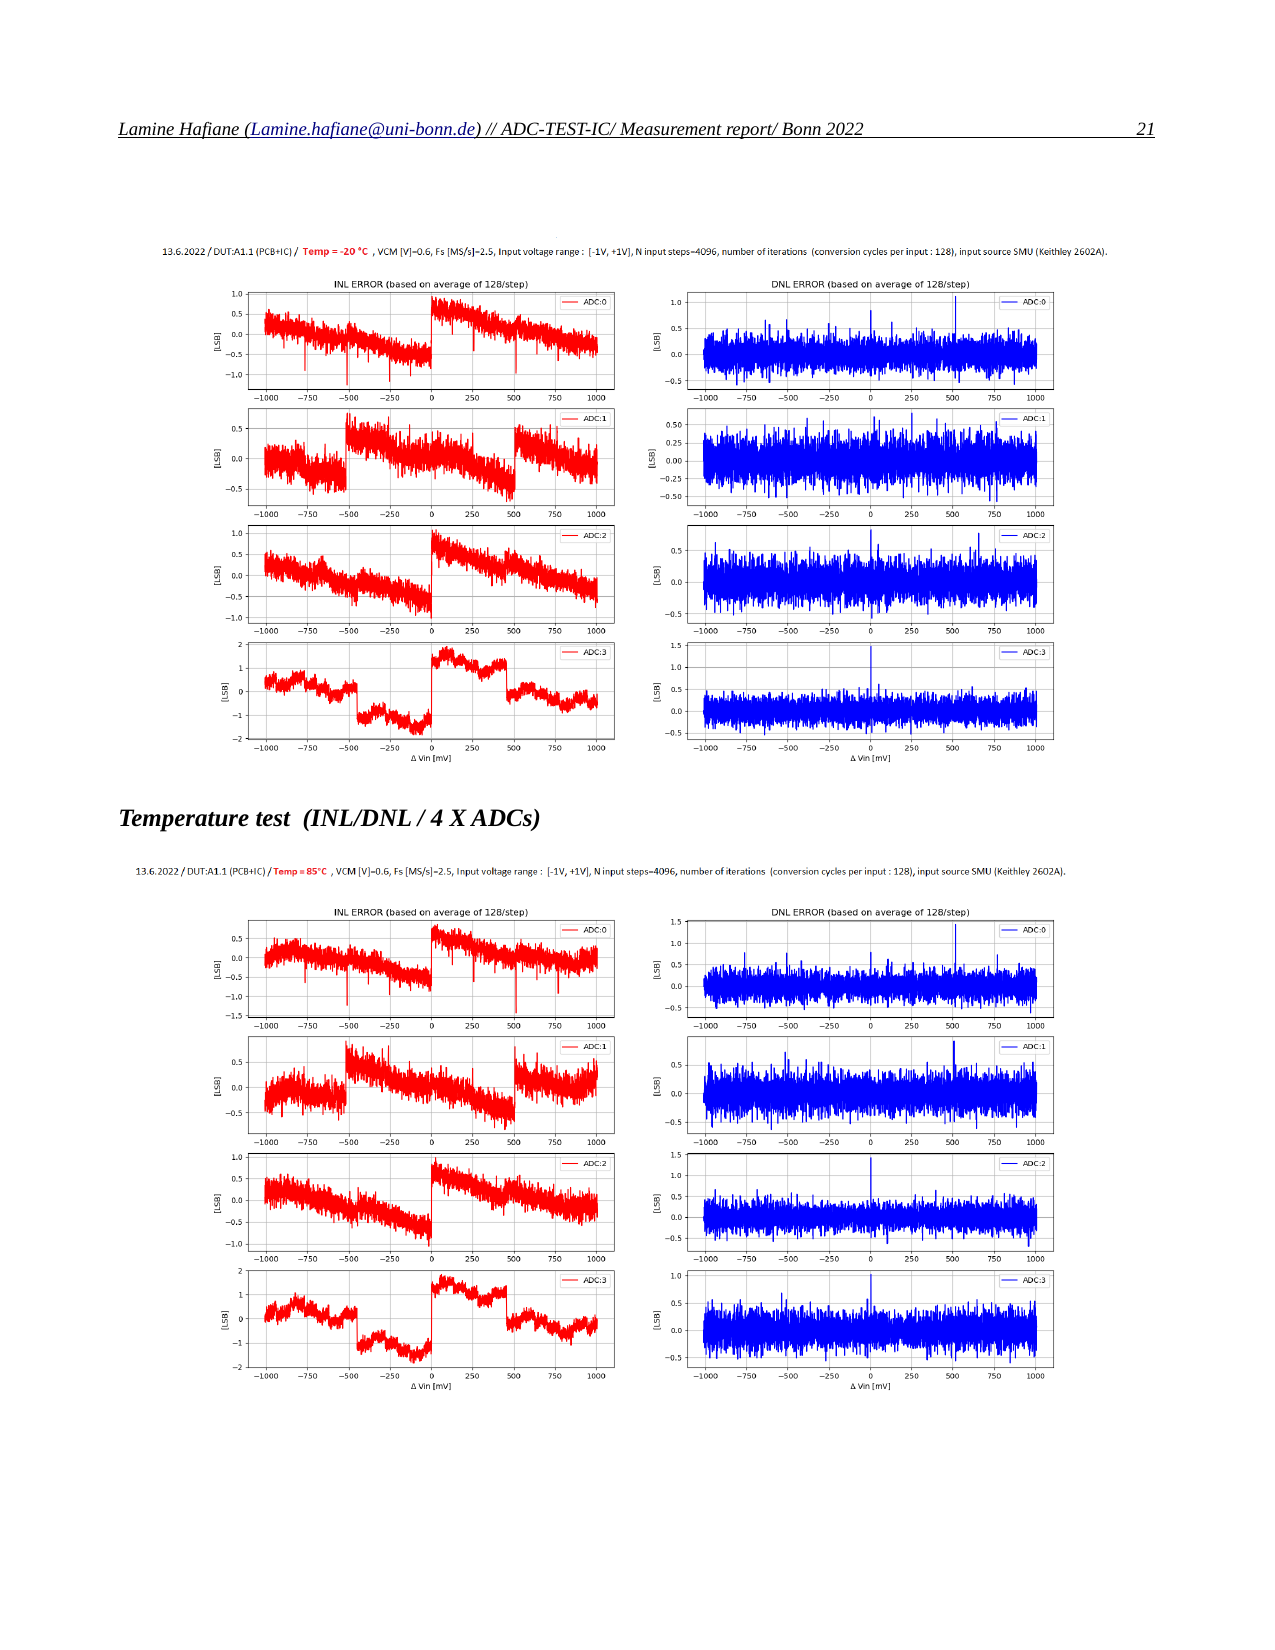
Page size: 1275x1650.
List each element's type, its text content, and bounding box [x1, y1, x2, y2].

picture [118, 222, 1157, 803]
picture [118, 850, 1157, 1431]
text [118, 198, 1157, 222]
text Temperature test (INL/DNL / 4 X ADCs) [118, 803, 1157, 831]
